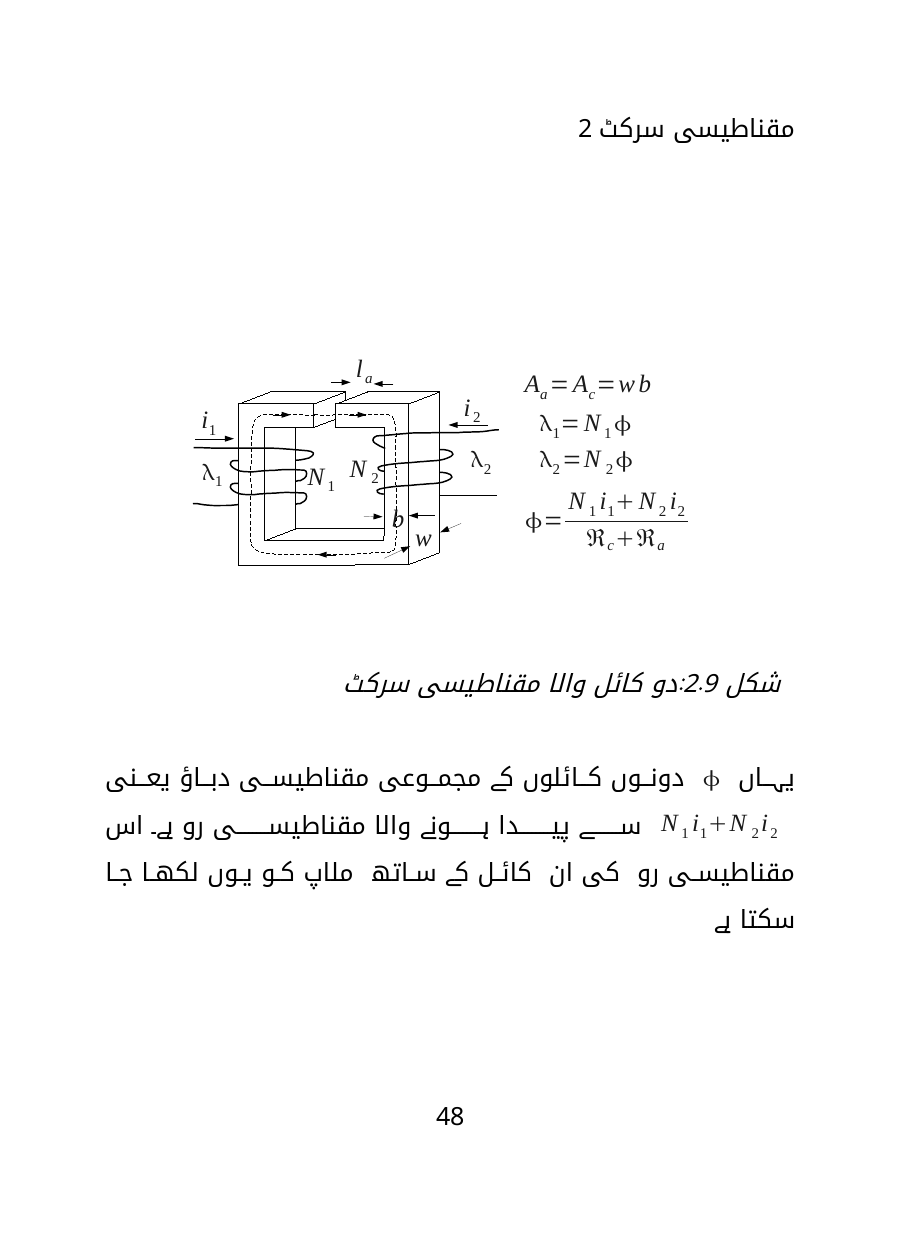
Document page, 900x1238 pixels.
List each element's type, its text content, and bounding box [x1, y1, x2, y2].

text شکل 2.9:دو کائل والا مقناطیسی سرکٹ [120, 276, 780, 708]
text یہاںدونوں کائلوں کے مجموعی مقناطیسی دباؤ یعنی سے پیدا ہونے والا مقناطیسی رو ہے۔ اس مقناطیسی رو کی ان کائل کے ساتھ ملاپ کو یوں لکھا جا سکتا ہے [105, 755, 795, 944]
